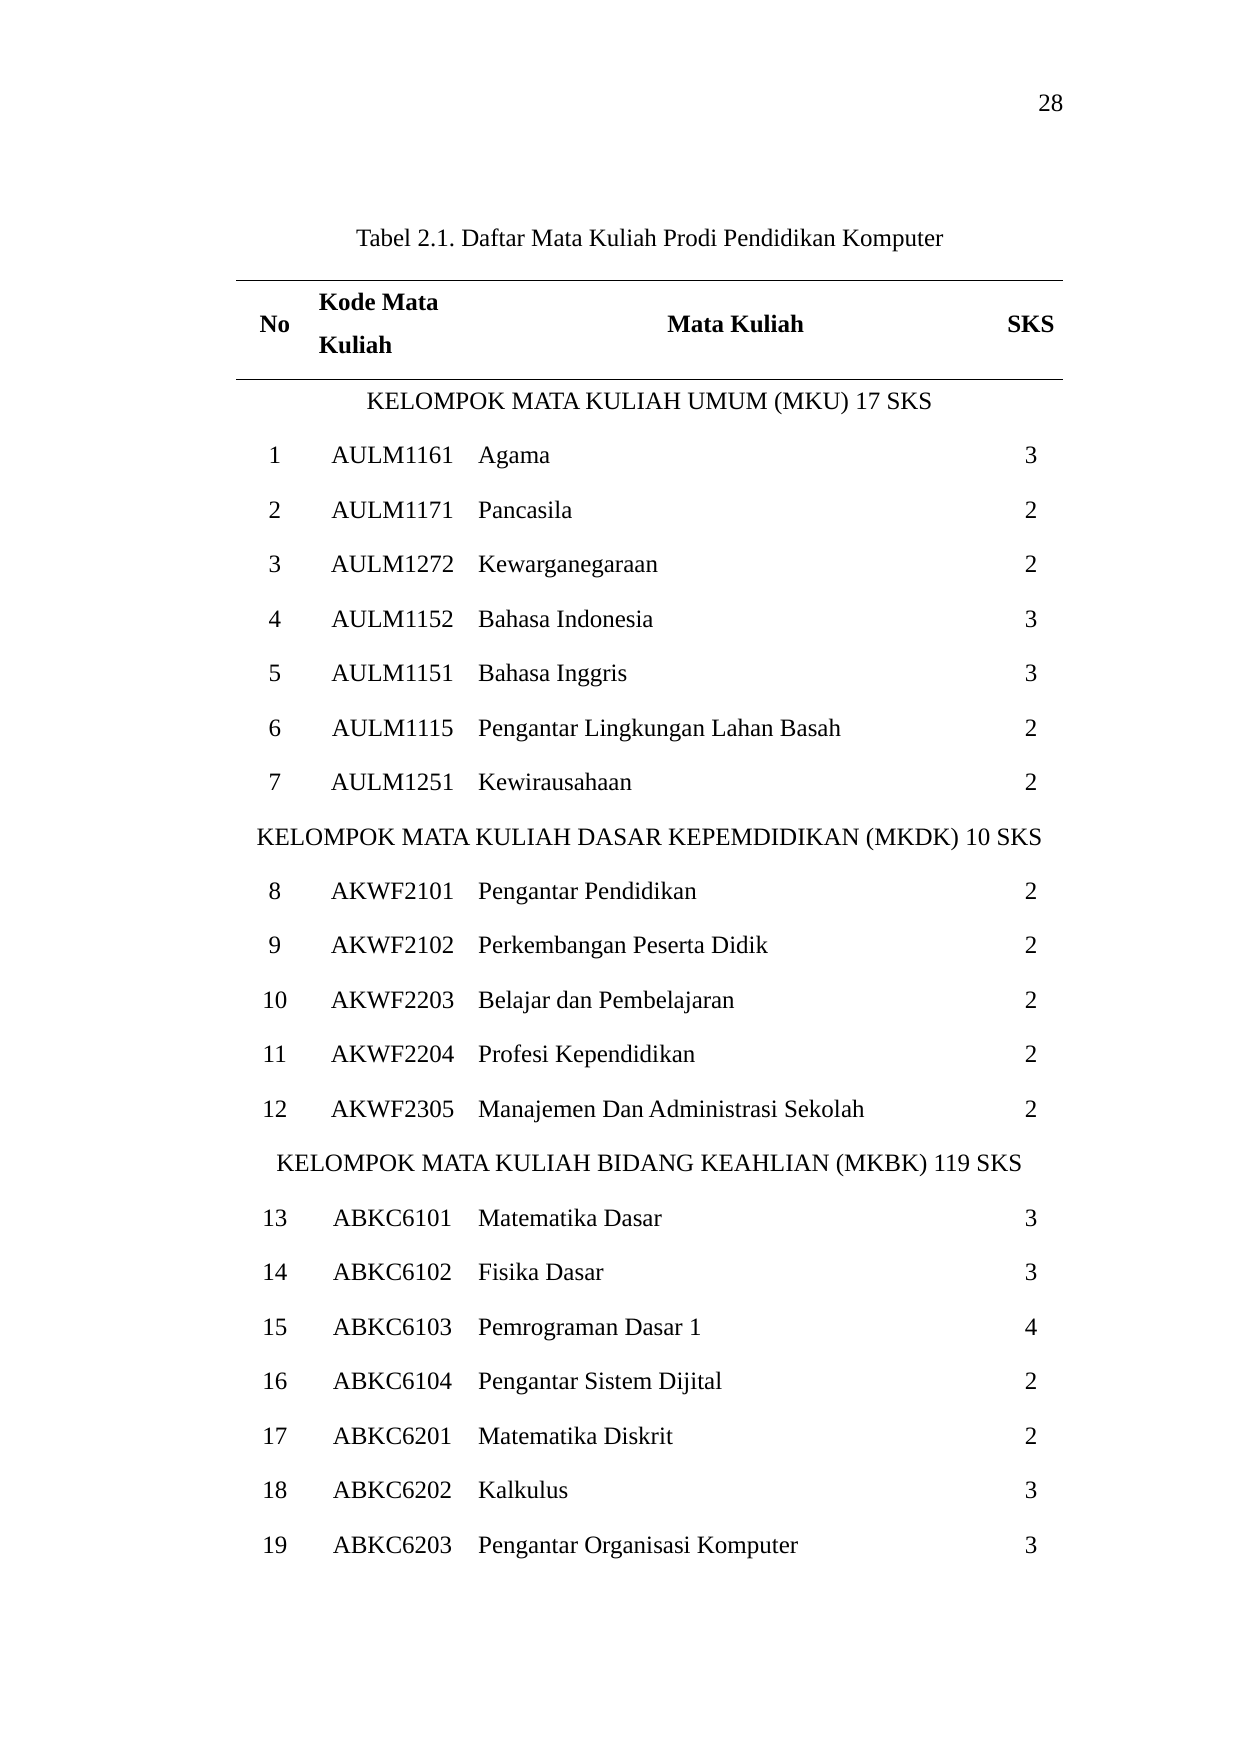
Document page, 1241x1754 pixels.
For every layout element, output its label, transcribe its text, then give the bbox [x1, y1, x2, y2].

table_cell Agama [472, 435, 999, 489]
table_header Kode Mata Kuliah [313, 281, 472, 379]
table_cell 2 [999, 1415, 1063, 1469]
table_cell ABKC6101 [313, 1197, 472, 1252]
table_cell Kewirausahaan [472, 761, 999, 816]
table_cell 19 [236, 1524, 313, 1564]
table_cell AULM1161 [313, 435, 472, 489]
table_header SKS [999, 281, 1063, 379]
table_cell 14 [236, 1252, 313, 1306]
table_cell ABKC6104 [313, 1361, 472, 1415]
table_cell 16 [236, 1361, 313, 1415]
table_cell ABKC6202 [313, 1470, 472, 1524]
table_cell Kalkulus [472, 1470, 999, 1524]
table_cell Perkembangan Peserta Didik [472, 925, 999, 979]
table_cell 2 [999, 925, 1063, 979]
table_cell KELOMPOK MATA KULIAH DASAR KEPEMDIDIKAN (MKDK) 10 SKS [236, 816, 1063, 870]
table_cell 6 [236, 707, 313, 761]
table_cell Pengantar Organisasi Komputer [472, 1524, 999, 1564]
table_cell 2 [999, 1088, 1063, 1143]
table_cell ABKC6203 [313, 1524, 472, 1564]
table_cell 3 [999, 598, 1063, 652]
table_cell Matematika Diskrit [472, 1415, 999, 1469]
table_cell 5 [236, 653, 313, 707]
table_cell Bahasa Indonesia [472, 598, 999, 652]
table_cell 7 [236, 761, 313, 816]
table_cell 11 [236, 1034, 313, 1088]
table_cell 2 [999, 544, 1063, 598]
table_cell Belajar dan Pembelajaran [472, 979, 999, 1034]
table_header Mata Kuliah [472, 281, 999, 379]
table_cell AKWF2203 [313, 979, 472, 1034]
table_cell 3 [999, 653, 1063, 707]
table_cell 10 [236, 979, 313, 1034]
table_cell ABKC6103 [313, 1306, 472, 1361]
table_cell 3 [999, 1197, 1063, 1252]
table_cell ABKC6102 [313, 1252, 472, 1306]
table_cell Pemrograman Dasar 1 [472, 1306, 999, 1361]
table_cell 2 [999, 707, 1063, 761]
table_cell Pengantar Lingkungan Lahan Basah [472, 707, 999, 761]
table_cell 2 [999, 1034, 1063, 1088]
table_cell AKWF2305 [313, 1088, 472, 1143]
table_header No [236, 281, 313, 379]
table_cell KELOMPOK MATA KULIAH UMUM (MKU) 17 SKS [236, 380, 1063, 434]
table_cell Manajemen Dan Administrasi Sekolah [472, 1088, 999, 1143]
table_cell AKWF2204 [313, 1034, 472, 1088]
table_cell 3 [999, 1524, 1063, 1564]
table_cell Matematika Dasar [472, 1197, 999, 1252]
table_cell Fisika Dasar [472, 1252, 999, 1306]
table_cell 3 [999, 435, 1063, 489]
table_cell 2 [999, 979, 1063, 1034]
table_cell Pengantar Sistem Dijital [472, 1361, 999, 1415]
table_cell AKWF2101 [313, 870, 472, 925]
table_cell AULM1272 [313, 544, 472, 598]
table_cell 12 [236, 1088, 313, 1143]
table_cell Bahasa Inggris [472, 653, 999, 707]
table_cell Profesi Kependidikan [472, 1034, 999, 1088]
table_cell 2 [999, 489, 1063, 543]
table_cell AULM1152 [313, 598, 472, 652]
table_cell 2 [999, 1361, 1063, 1415]
table_cell AULM1151 [313, 653, 472, 707]
table_cell AKWF2102 [313, 925, 472, 979]
table_cell Pengantar Pendidikan [472, 870, 999, 925]
table_cell ABKC6201 [313, 1415, 472, 1469]
table_cell AULM1171 [313, 489, 472, 543]
table_cell AULM1251 [313, 761, 472, 816]
table_cell 17 [236, 1415, 313, 1469]
table_cell 3 [999, 1252, 1063, 1306]
table_cell Kewarganegaraan [472, 544, 999, 598]
table_cell 8 [236, 870, 313, 925]
table_cell 4 [236, 598, 313, 652]
table_cell 15 [236, 1306, 313, 1361]
table_cell 9 [236, 925, 313, 979]
table_cell 2 [999, 761, 1063, 816]
table_cell 2 [236, 489, 313, 543]
table_cell 4 [999, 1306, 1063, 1361]
table_cell 3 [236, 544, 313, 598]
table_cell KELOMPOK MATA KULIAH BIDANG KEAHLIAN (MKBK) 119 SKS [236, 1143, 1063, 1197]
table_cell 2 [999, 870, 1063, 925]
table_cell 18 [236, 1470, 313, 1524]
table_cell 13 [236, 1197, 313, 1252]
table_cell AULM1115 [313, 707, 472, 761]
table_cell 3 [999, 1470, 1063, 1524]
table_cell 1 [236, 435, 313, 489]
text Tabel 2.1. Daftar mata kuliah prodi Pendidikan Komputer [236, 223, 1063, 252]
table_cell Pancasila [472, 489, 999, 543]
